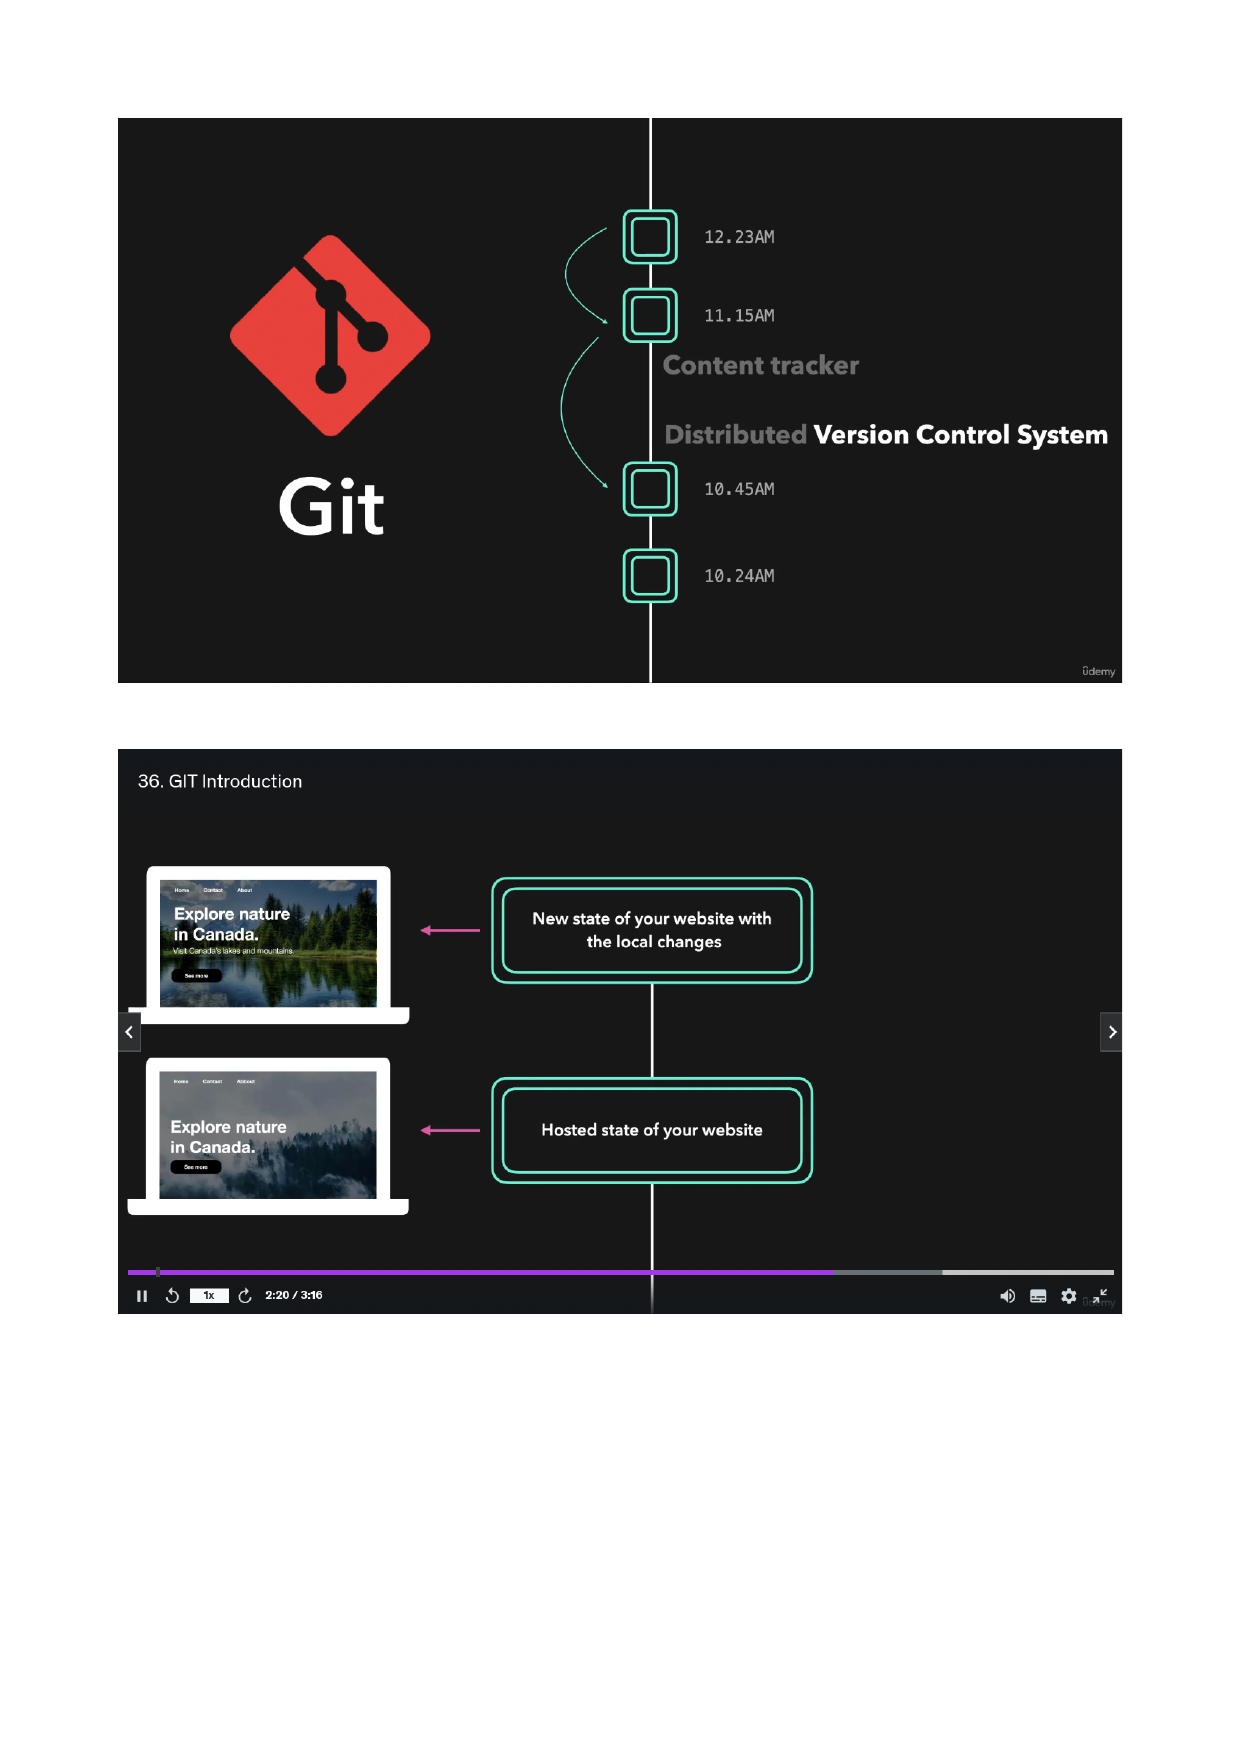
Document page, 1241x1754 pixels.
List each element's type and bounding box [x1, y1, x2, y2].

picture [118, 118, 1123, 683]
picture [118, 749, 1123, 1314]
